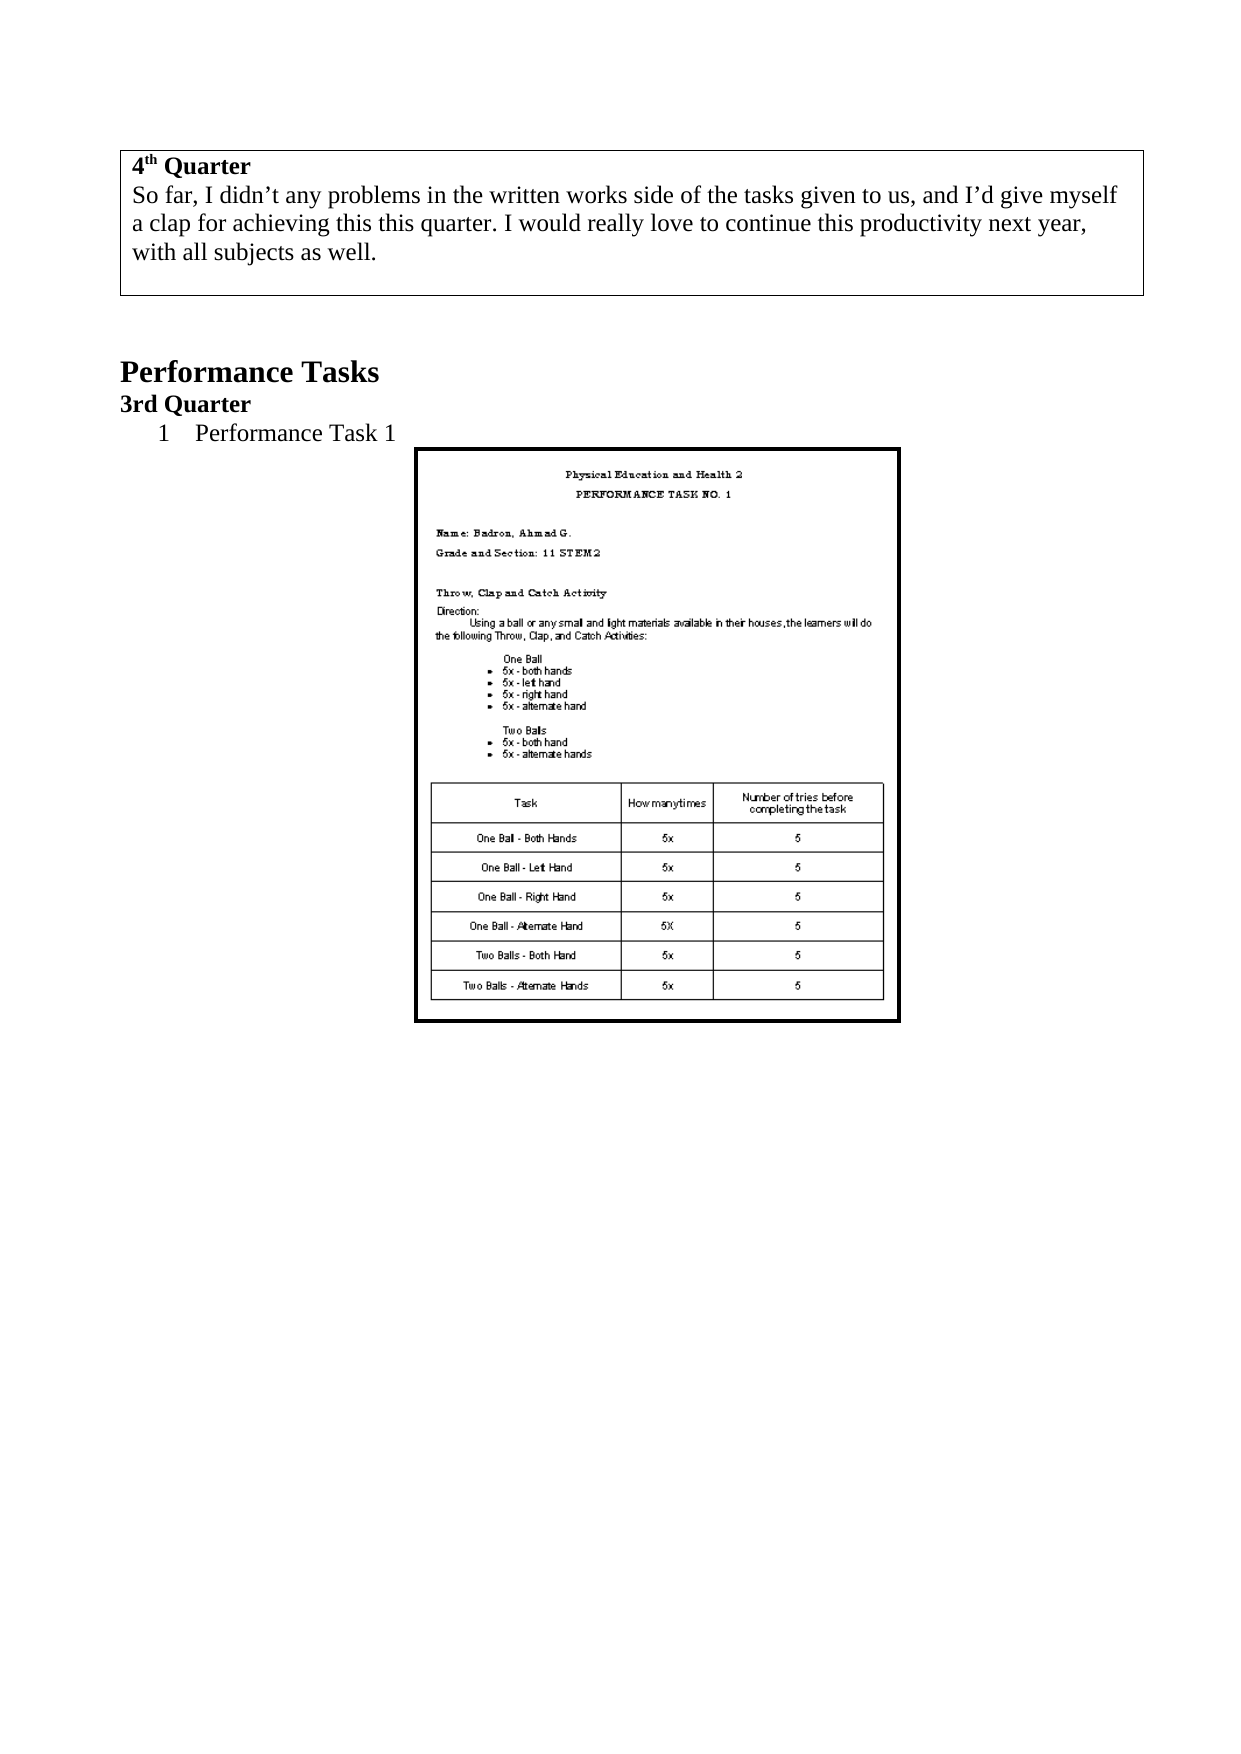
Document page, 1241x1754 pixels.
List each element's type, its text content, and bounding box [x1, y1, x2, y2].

picture [418, 451, 897, 1019]
list Performance Task 1 [157, 418, 1120, 447]
table_cell 4th Quarter So far, I didn’t any problems in the written works side of the tasks given to us, and I’d give myself a clap for achieving this this quarter. I would really love to continue this productivity next year, with all subjects as well. [121, 151, 1143, 295]
text Performance Tasks [120, 353, 1120, 389]
text 3rd Quarter [120, 389, 1120, 418]
